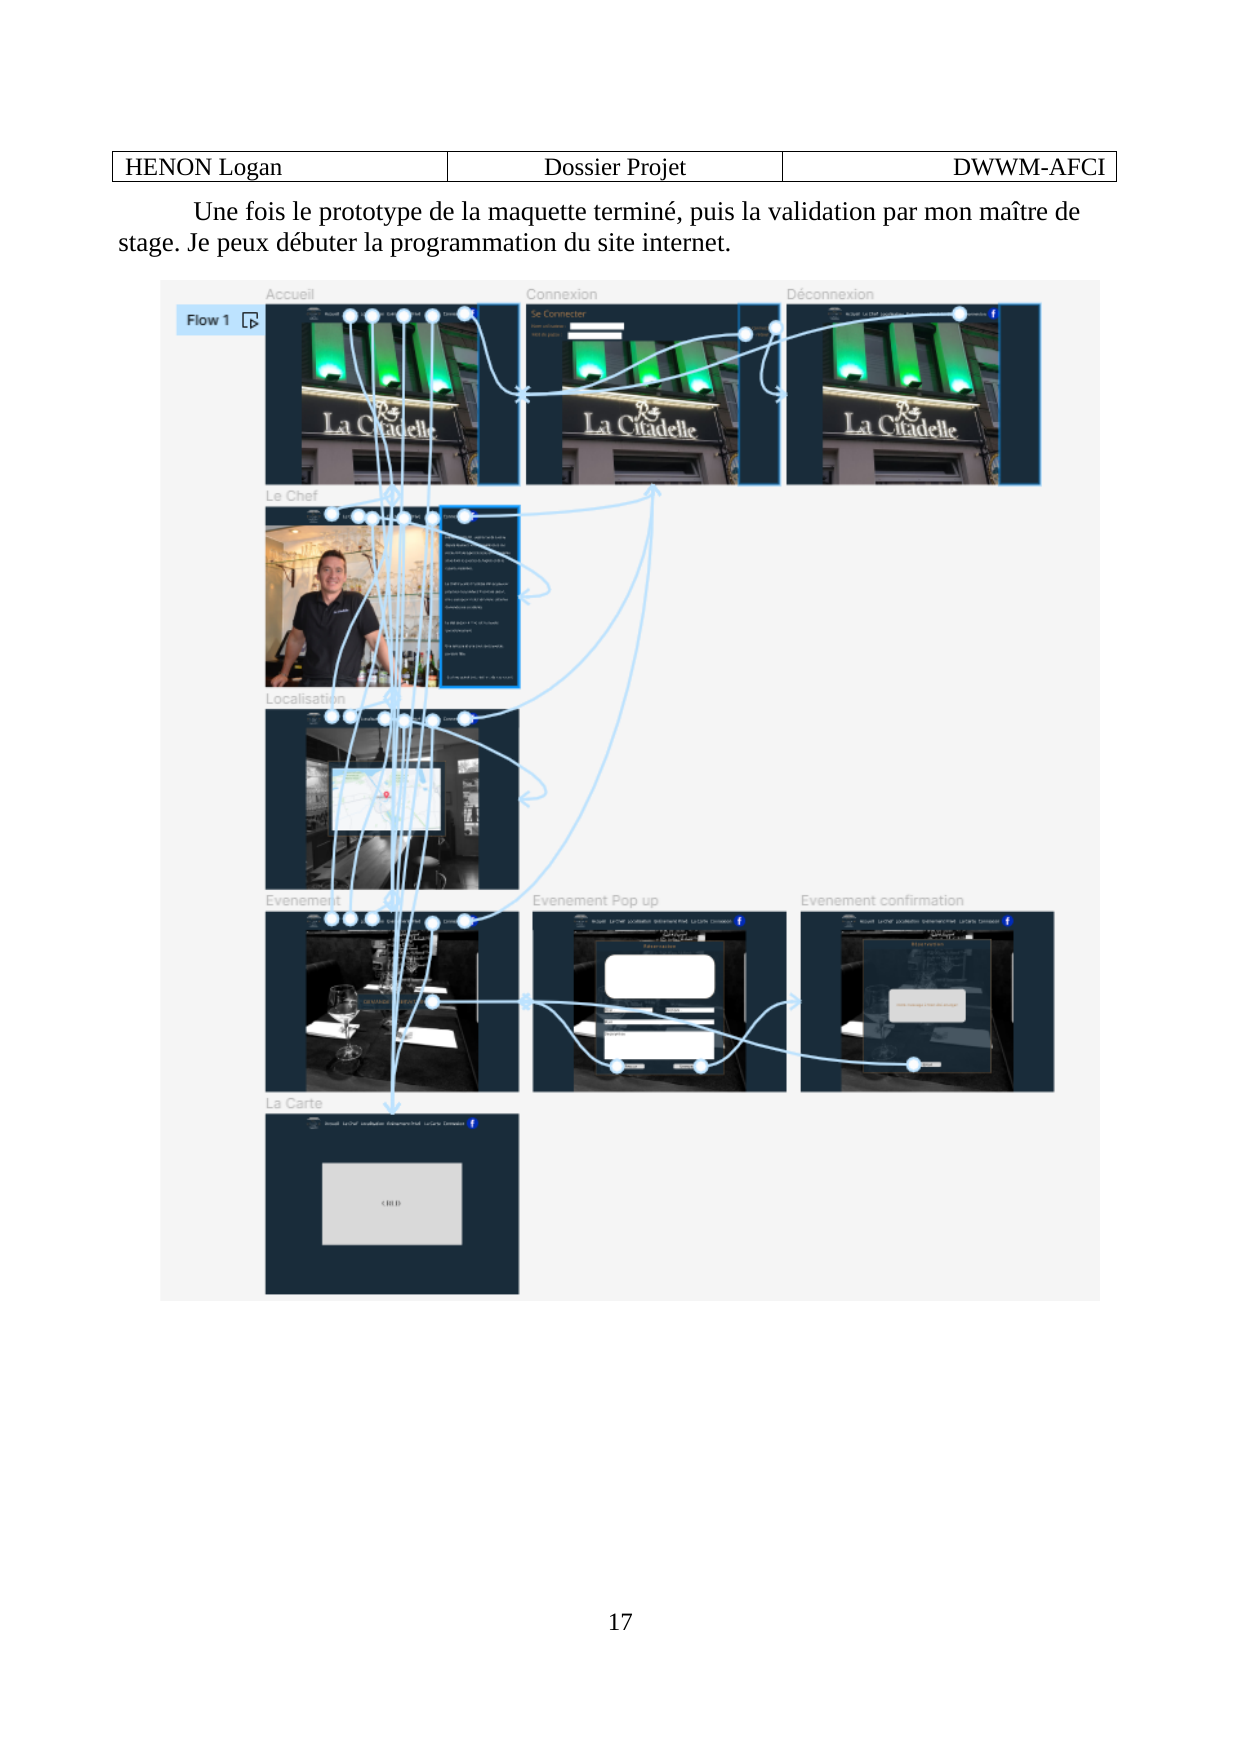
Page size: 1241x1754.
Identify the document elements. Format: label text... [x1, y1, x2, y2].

text Une fois le prototype de la maquette terminé, puis la validation par mon maître de stage. Je peux débuter la programmation du site internet. [118, 195, 1122, 257]
picture [160, 280, 1100, 1301]
